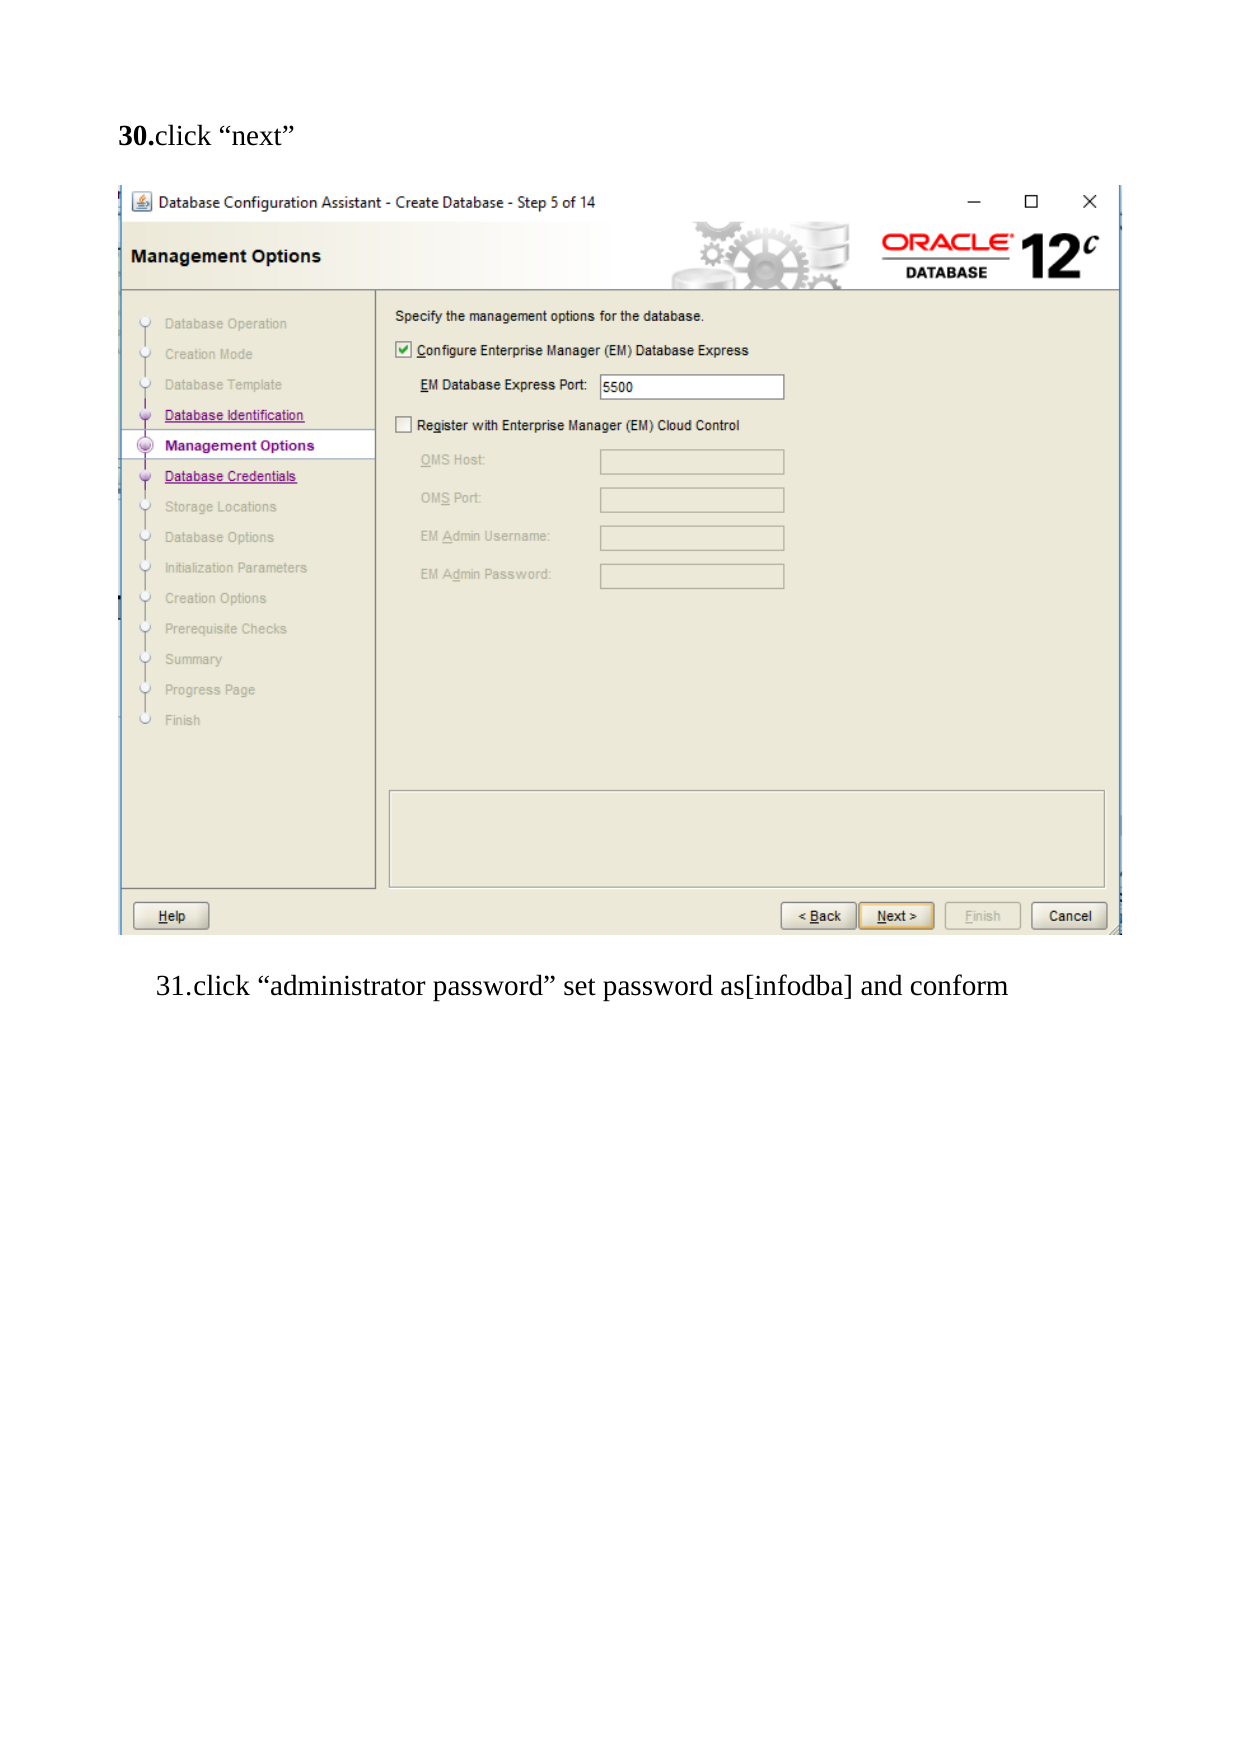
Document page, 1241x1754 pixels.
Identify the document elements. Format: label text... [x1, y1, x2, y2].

text 30.click “next” [118, 118, 1122, 152]
list click “administrator password” set password as[infodba] and conform [156, 968, 1122, 1002]
picture [118, 185, 1123, 935]
